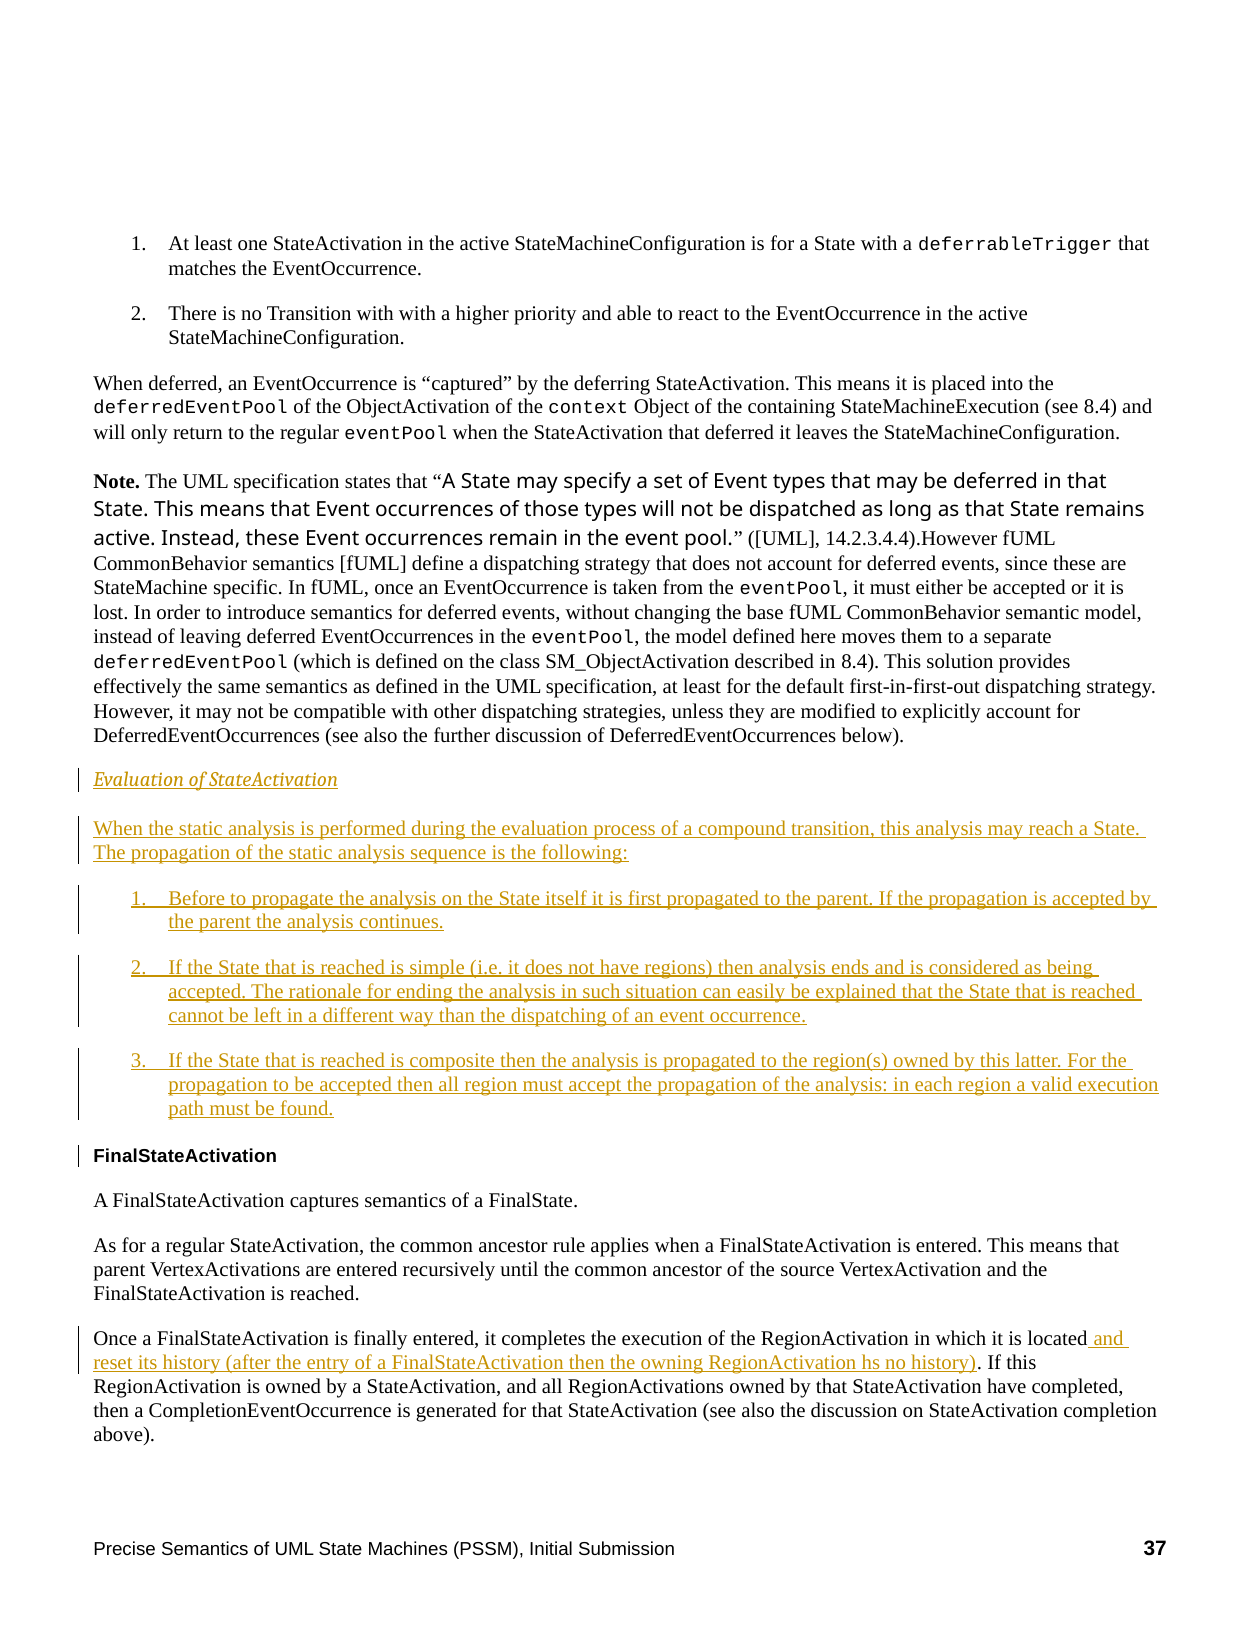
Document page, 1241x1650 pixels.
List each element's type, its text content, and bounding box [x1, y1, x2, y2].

list At least one StateActivation in the active StateMachineConfiguration is for a State with a deferrableTrigger that matches the EventOccurrence. [131, 231, 1164, 280]
text Note. The UML specification states that “A State may specify a set of Event types that may be deferred in that State. This means that Event occurrences of those types will not be dispatched as long as that State remains active. Instead, these Event occurrences remain in the event pool.” ([UML], 14.2.3.4.4).However fUML CommonBehavior semantics [fUML] define a dispatching strategy that does not account for deferred events, since these are StateMachine specific. In fUML, once an EventOccurrence is taken from the eventPool, it must either be accepted or it is lost. In order to introduce semantics for deferred events, without changing the base fUML CommonBehavior semantic model, instead of leaving deferred EventOccurrences in the eventPool, the model defined here moves them to a separate deferredEventPool (which is defined on the class SM_ObjectActivation described in 8.4). This solution provides effectively the same semantics as defined in the UML specification, at least for the default first-in-first-out dispatching strategy. However, it may not be compatible with other dispatching strategies, unless they are modified to explicitly account for DeferredEventOccurrences (see also the further discussion of DeferredEventOccurrences below). [93, 466, 1164, 747]
list If the State that is reached is simple (i.e. it does not have regions) then analysis ends and is considered as being accepted. The rationale for ending the analysis in such situation can easily be explained that the State that is reached cannot be left in a different way than the dispatching of an event occurrence. [131, 954, 1164, 1027]
subtitle Evaluation of StateActivation [93, 768, 1164, 792]
list If the State that is reached is composite then the analysis is propagated to the region(s) owned by this latter. For the propagation to be accepted then all region must accept the propagation of the analysis: in each region a valid execution path must be found. [131, 1048, 1164, 1120]
text As for a regular StateActivation, the common ancestor rule applies when a FinalStateActivation is entered. This means that parent VertexActivations are entered recursively until the common ancestor of the source VertexActivation and the FinalStateActivation is reached. [93, 1233, 1164, 1305]
text When deferred, an EventOccurrence is “captured” by the deferring StateActivation. This means it is placed into the deferredEventPool of the ObjectActivation of the context Object of the containing StateMachineExecution (see 8.4) and will only return to the regular eventPool when the StateActivation that deferred it leaves the StateMachineConfiguration. [93, 370, 1164, 445]
subtitle FinalStateActivation [93, 1145, 1164, 1167]
list There is no Transition with with a higher priority and able to react to the EventOccurrence in the active StateMachineConfiguration. [131, 301, 1164, 349]
text A FinalStateActivation captures semantics of a FinalState. [93, 1188, 1164, 1212]
text When the static analysis is performed during the evaluation process of a compound transition, this analysis may reach a State. The propagation of the static analysis sequence is the following: [93, 816, 1164, 864]
list Before to propagate the analysis on the State itself it is first propagated to the parent. If the propagation is accepted by the parent the analysis continues. [131, 885, 1164, 933]
text Once a FinalStateActivation is finally entered, it completes the execution of the RegionActivation in which it is located and reset its history (after the entry of a FinalStateActivation then the owning RegionActivation hs no history). If this RegionActivation is owned by a StateActivation, and all RegionActivations owned by that StateActivation have completed, then a CompletionEventOccurrence is generated for that StateActivation (see also the discussion on StateActivation completion above). [93, 1326, 1164, 1446]
